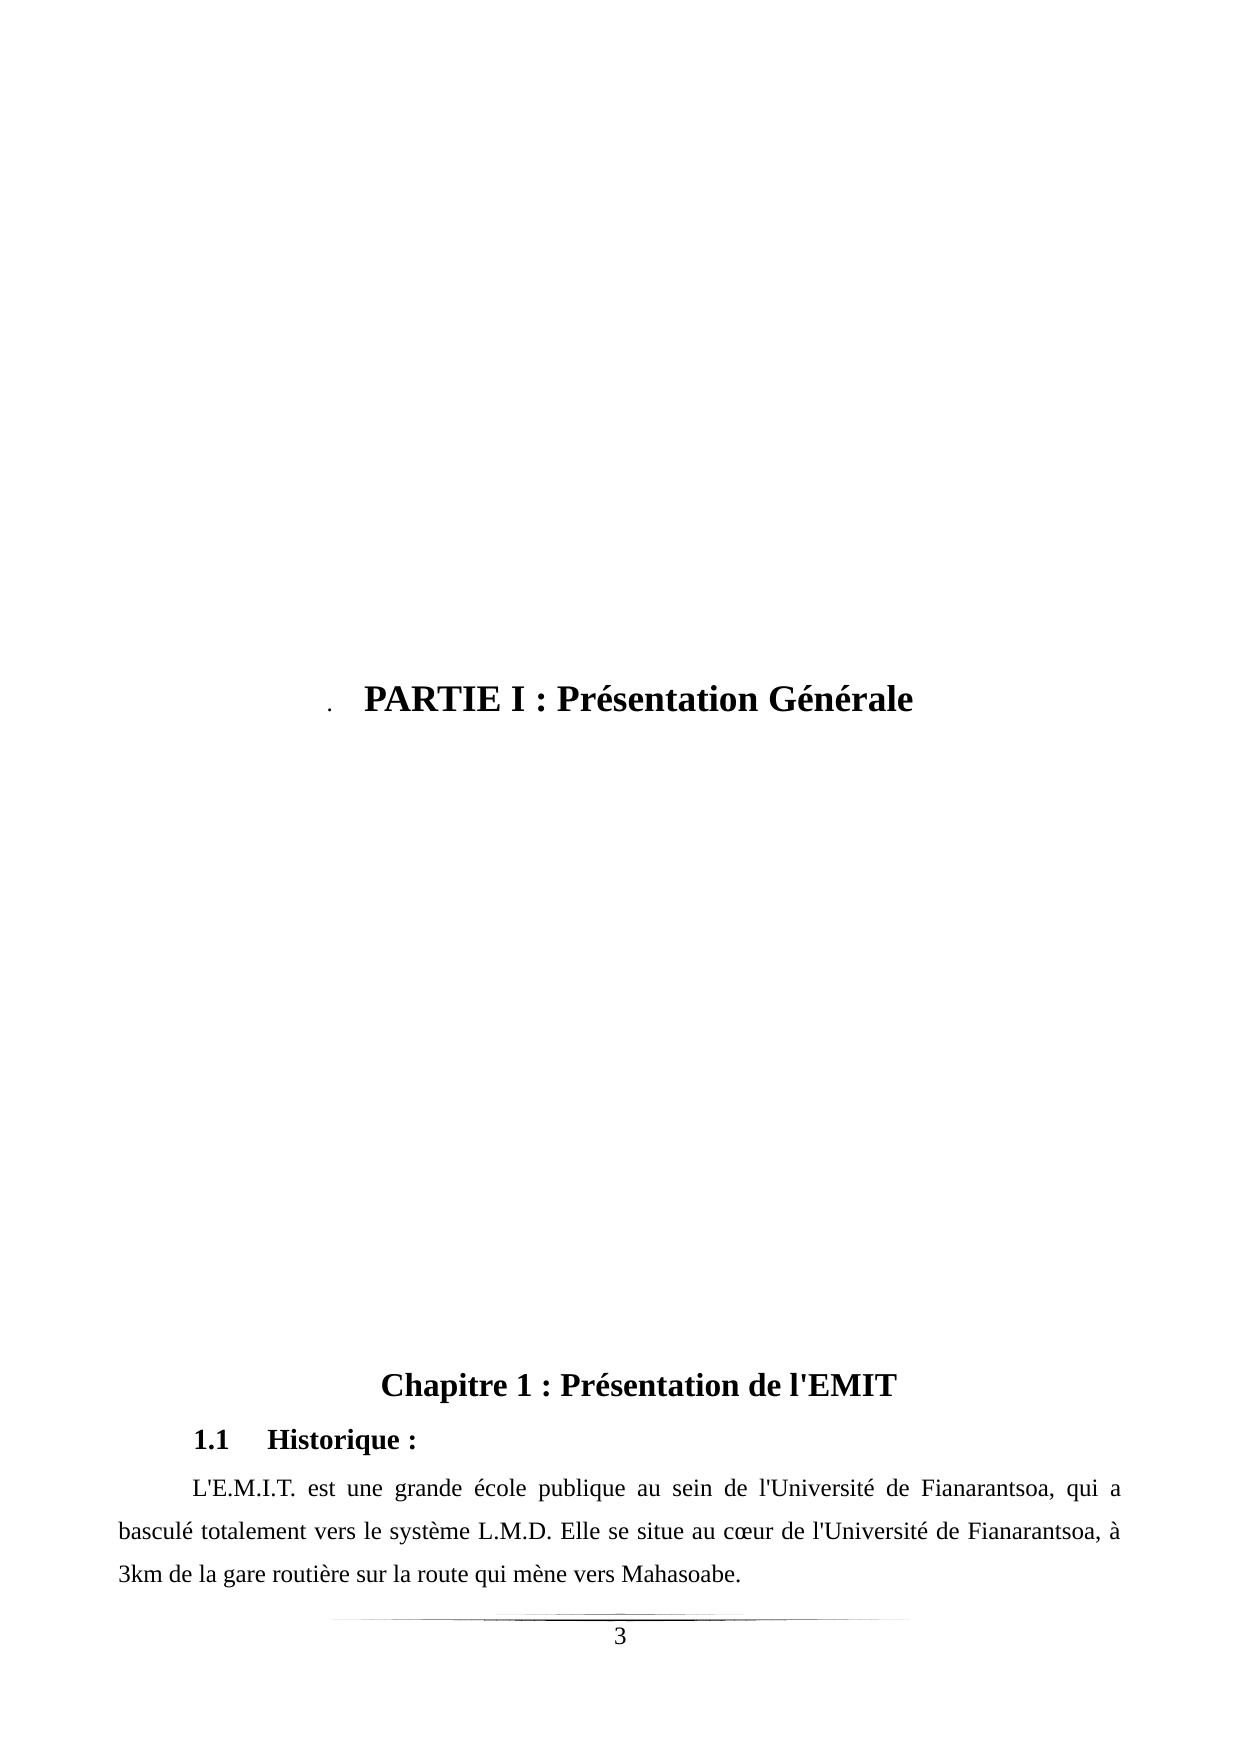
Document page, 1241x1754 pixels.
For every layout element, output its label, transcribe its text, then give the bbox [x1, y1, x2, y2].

subtitle Chapitre 1 : Présentation de l'EMIT [118, 1365, 1122, 1403]
subtitle PARTIE I : Présentation Générale [118, 677, 1122, 720]
text L'E.M.I.T. est une grande école publique au sein de l'Université de Fianarantsoa, qui a basculé totalement vers le système L.M.D. Elle se situe au cœur de l'Université de Fianarantsoa, à 3km de la gare routière sur la route qui mène vers Mahasoabe. [118, 1473, 1122, 1588]
list Historique : [193, 1422, 1122, 1456]
picture [171, 1613, 1069, 1622]
